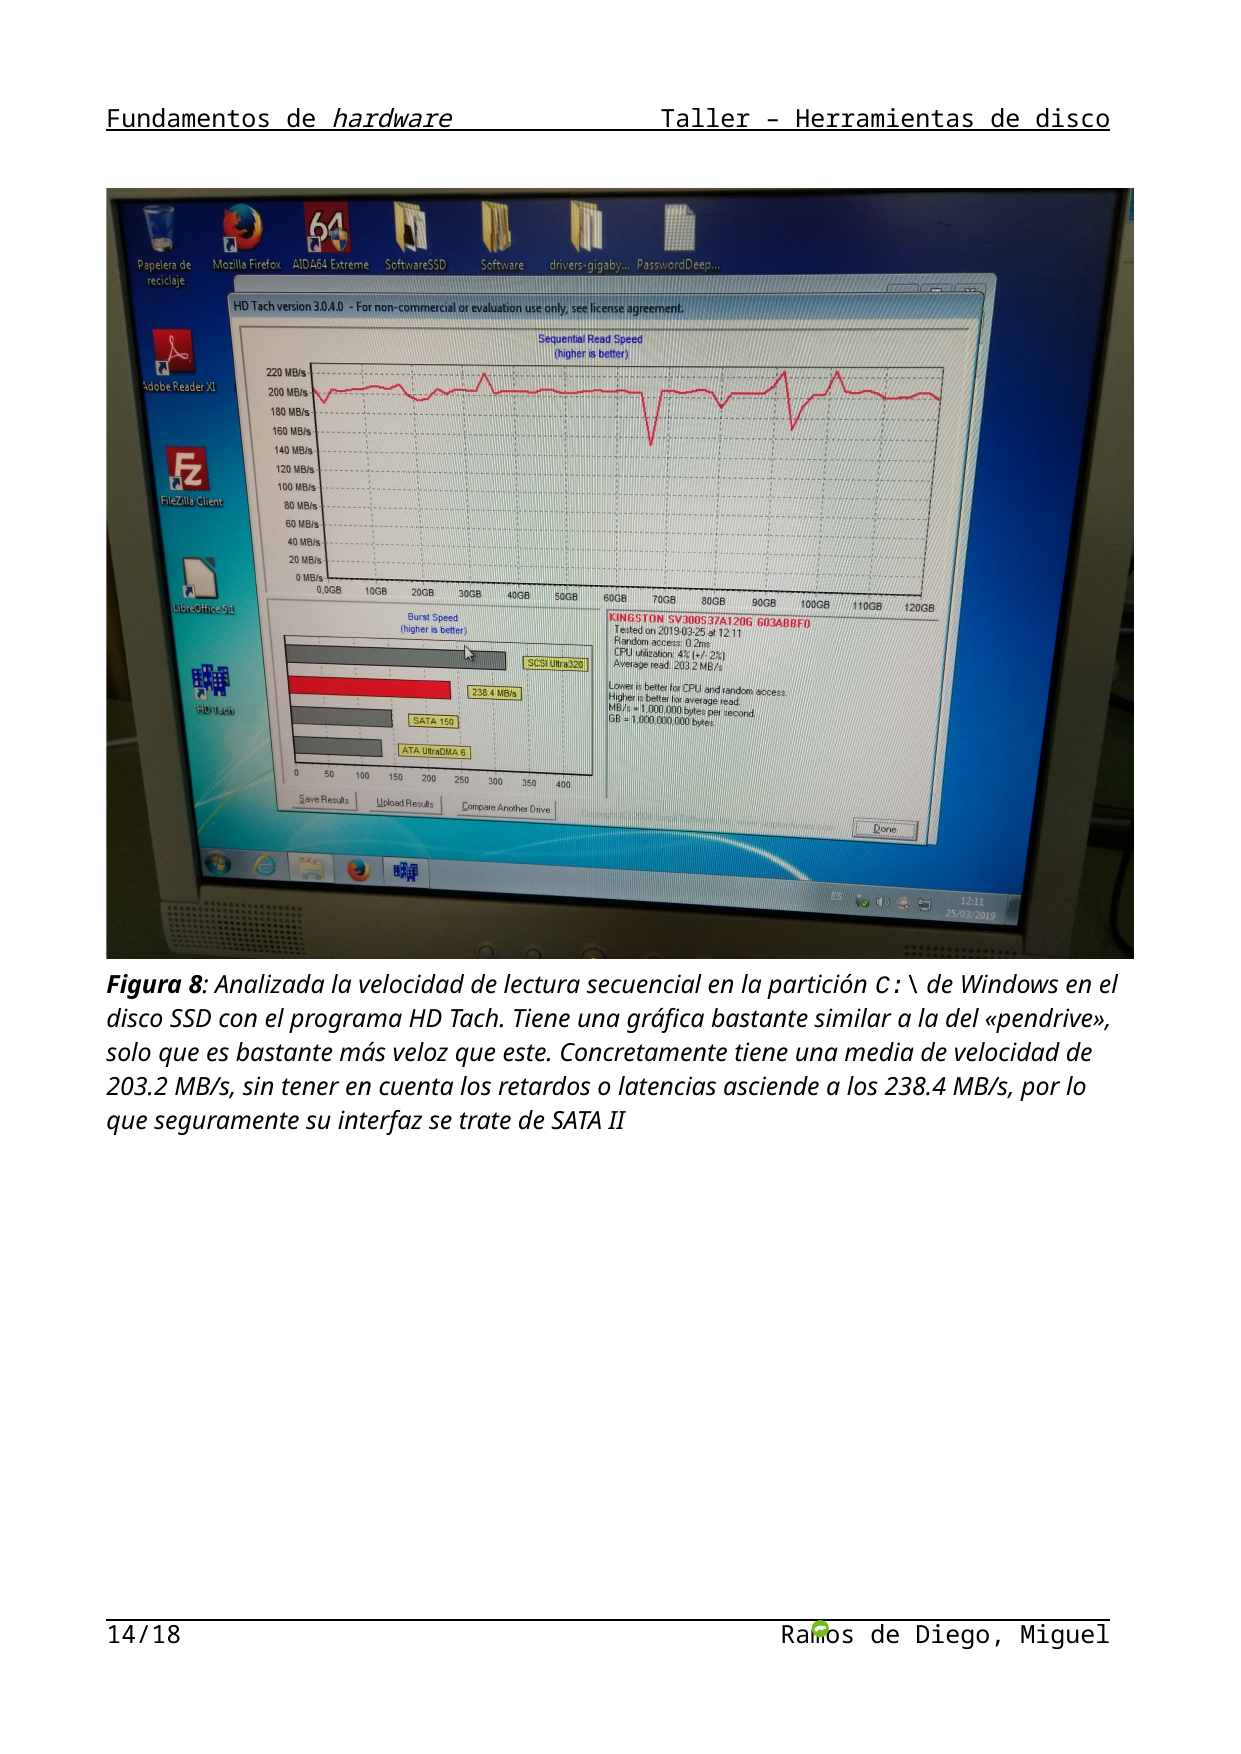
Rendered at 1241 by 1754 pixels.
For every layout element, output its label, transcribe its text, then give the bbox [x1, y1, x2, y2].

text Figura 8: Analizada la velocidad de lectura secuencial en la partición C:\ de Windows en el disco SSD con el programa HD Tach. Tiene una gráfica bastante similar a la del «pendrive», solo que es bastante más veloz que este. Concretamente tiene una media de velocidad de 203.2 MB/s, sin tener en cuenta los retardos o latencias asciende a los 238.4 MB/s, por lo que seguramente su interfaz se trate de SATA II [106, 959, 1134, 1137]
picture [106, 188, 1134, 959]
